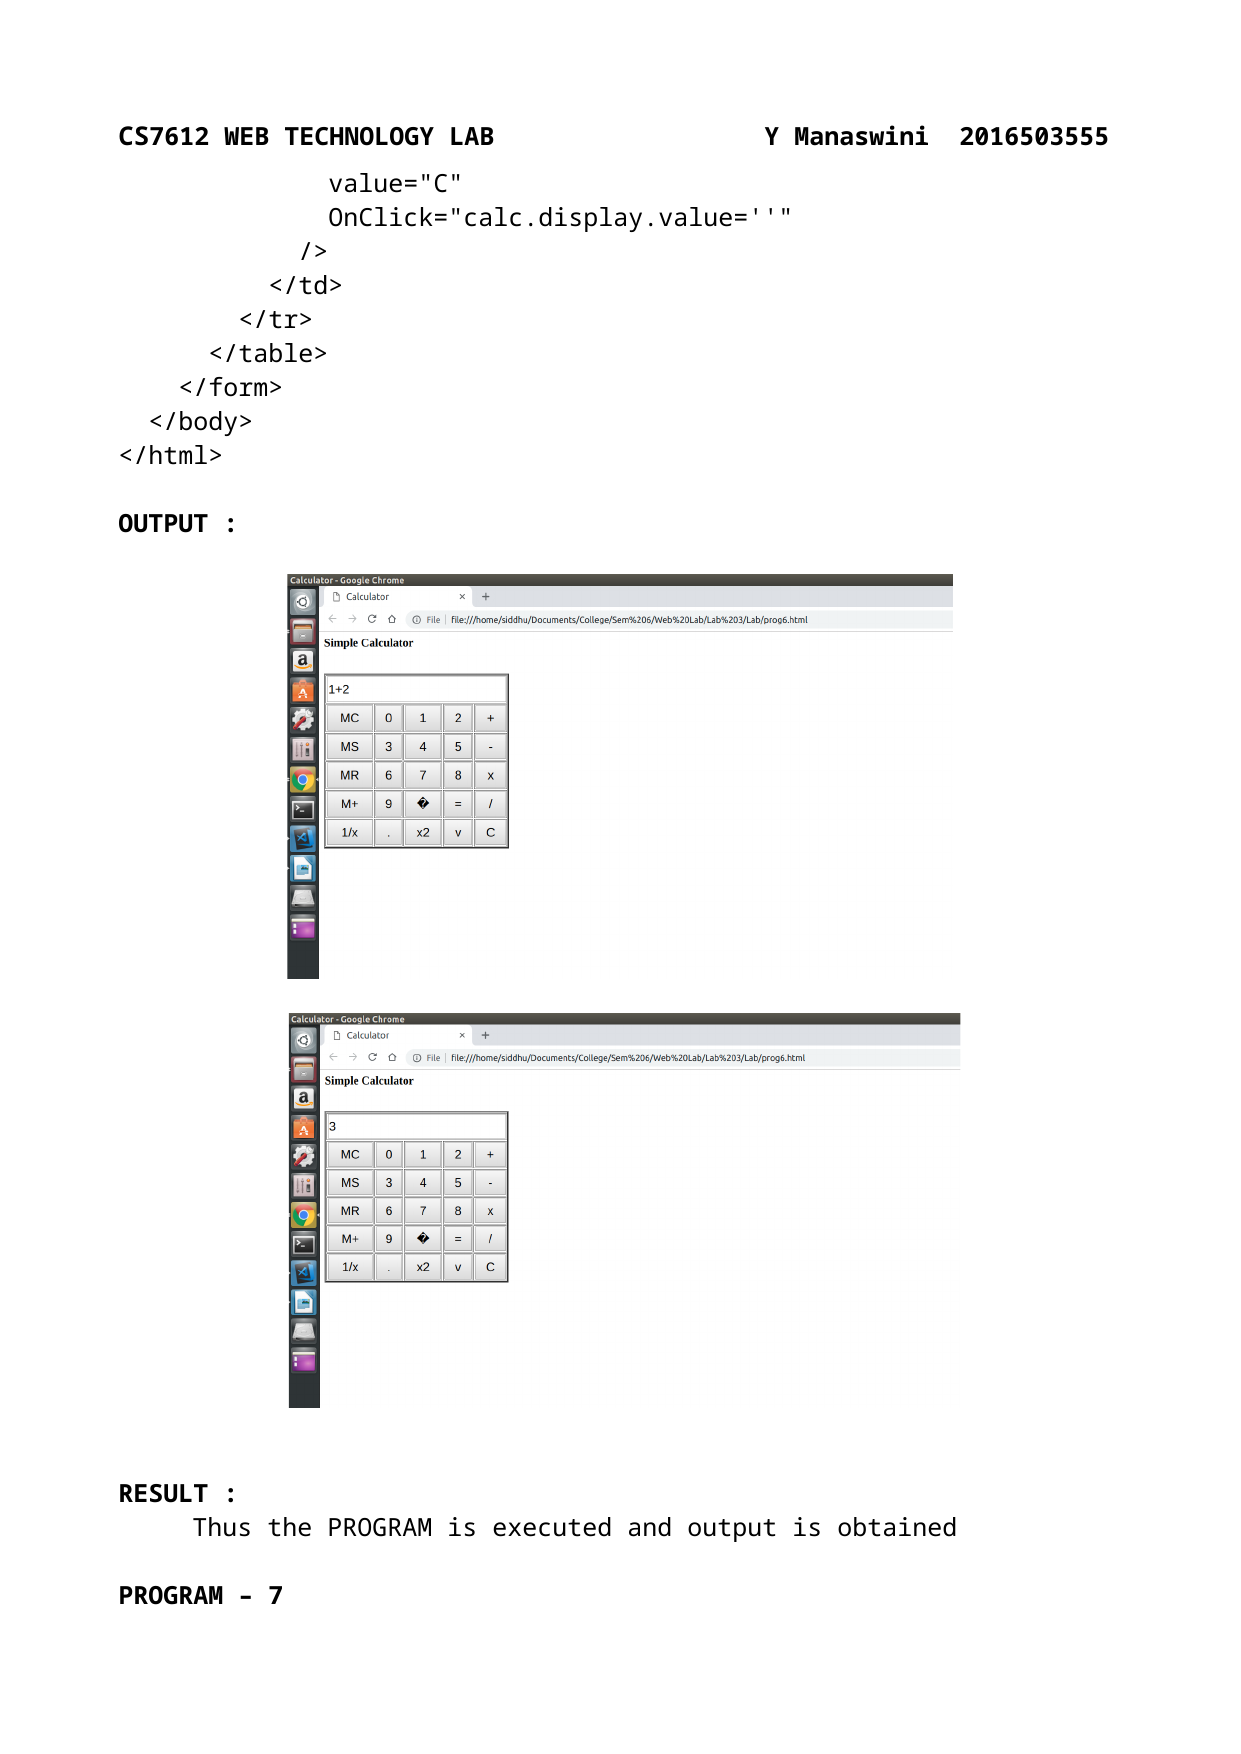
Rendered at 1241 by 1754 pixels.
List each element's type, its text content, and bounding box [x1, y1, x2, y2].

text </table> [118, 336, 1122, 370]
text </body> [118, 404, 1122, 438]
text value="C" [118, 165, 1122, 199]
text Thus the PROGRAM is executed and output is obtained [118, 1509, 1122, 1543]
text PROGRAM – 7 [118, 1578, 1122, 1612]
text </html> [118, 438, 1122, 472]
text /> [118, 233, 1122, 268]
text OUTPUT : [118, 506, 1122, 540]
text OnClick="calc.display.value=''" [118, 199, 1122, 233]
text </form> [118, 370, 1122, 404]
text </tr> [118, 302, 1122, 336]
text RESULT : [118, 1475, 1122, 1509]
picture [288, 1013, 961, 1408]
text </td> [118, 268, 1122, 302]
